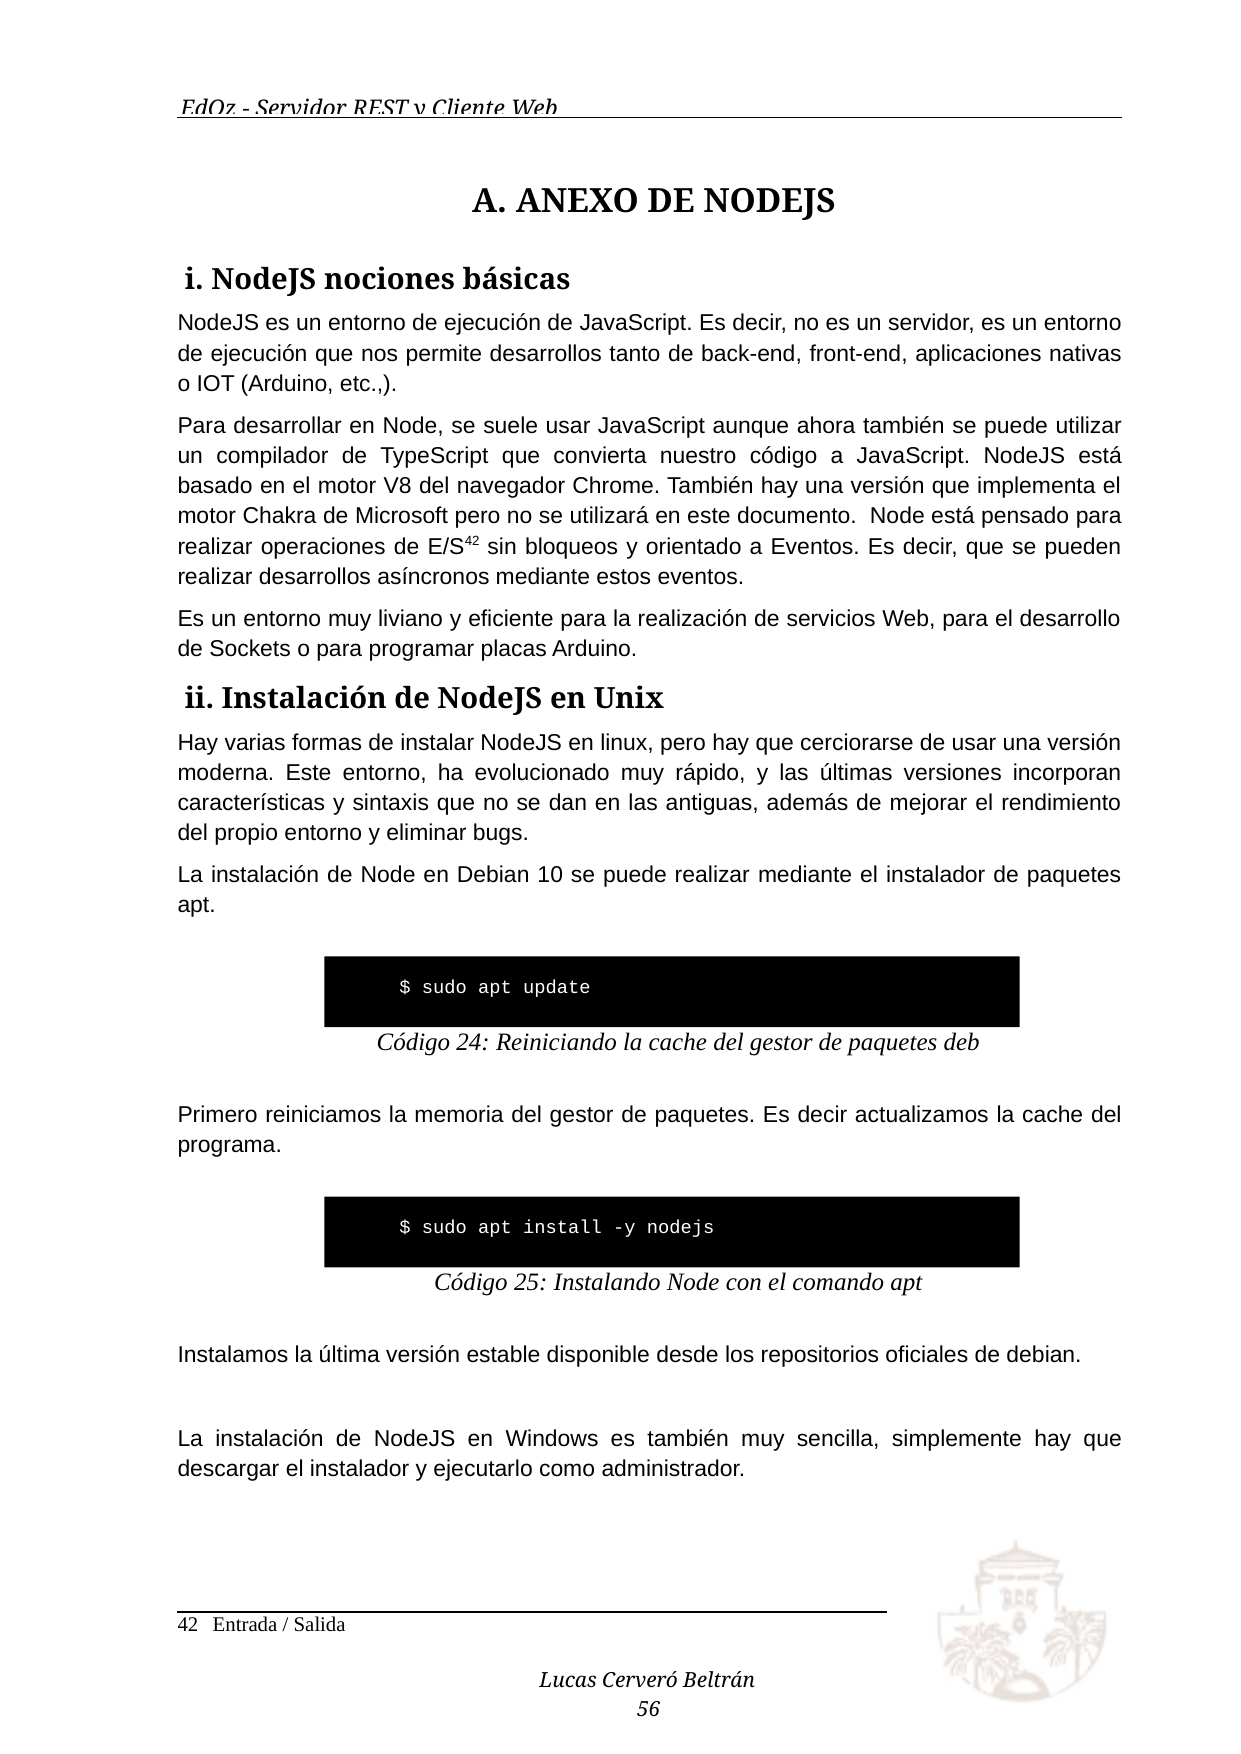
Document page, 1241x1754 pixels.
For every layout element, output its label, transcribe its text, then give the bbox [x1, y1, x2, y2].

list NodeJS es un entorno de ejecución de JavaScript. Es decir, no es un servidor, es un entorno de ejecución que nos permite desarrollos tanto de back-end, front-end, aplicaciones nativas o IOT (Arduino, etc.,). [177, 309, 1122, 396]
text Código 25: Instalando Node con el comando apt [324, 1196, 1034, 1296]
list Entrada / Salida [177, 1612, 1122, 1636]
list La instalación de Node en Debian 10 se puede realizar mediante el instalador de paquetes apt. [177, 861, 1122, 918]
list Instalación de NodeJS en Unix [177, 677, 1122, 717]
text Código 24: Reiniciando la cache del gestor de paquetes deb [324, 956, 1034, 1056]
list Es un entorno muy liviano y eficiente para la realización de servicios Web, para el desarrollo de Sockets o para programar placas Arduino. [177, 605, 1122, 661]
text La instalación de NodeJS en Windows es también muy sencilla, simplemente hay que descargar el instalador y ejecutarlo como administrador. [177, 1425, 1122, 1482]
list NodeJS nociones básicas [177, 258, 1122, 298]
list Anexo de NodeJs [177, 177, 1122, 222]
list Para desarrollar en Node, se suele usar JavaScript aunque ahora también se puede utilizar un compilador de TypeScript que convierta nuestro código a JavaScript. NodeJS está basado en el motor V8 del navegador Chrome. También hay una versión que implementa el motor Chakra de Microsoft pero no se utilizará en este documento. Node está pensado para realizar operaciones de E/S sin bloqueos y orientado a Eventos. Es decir, que se pueden realizar desarrollos asíncronos mediante estos eventos. [177, 412, 1122, 589]
list Hay varias formas de instalar NodeJS en linux, pero hay que cerciorarse de usar una versión moderna. Este entorno, ha evolucionado muy rápido, y las últimas versiones incorporan características y sintaxis que no se dan en las antiguas, además de mejorar el rendimiento del propio entorno y eliminar bugs. [177, 728, 1122, 845]
text Instalamos la última versión estable disponible desde los repositorios oficiales de debian. [177, 1341, 1122, 1368]
text Primero reiniciamos la memoria del gestor de paquetes. Es decir actualizamos la cache del programa. [177, 1101, 1122, 1158]
